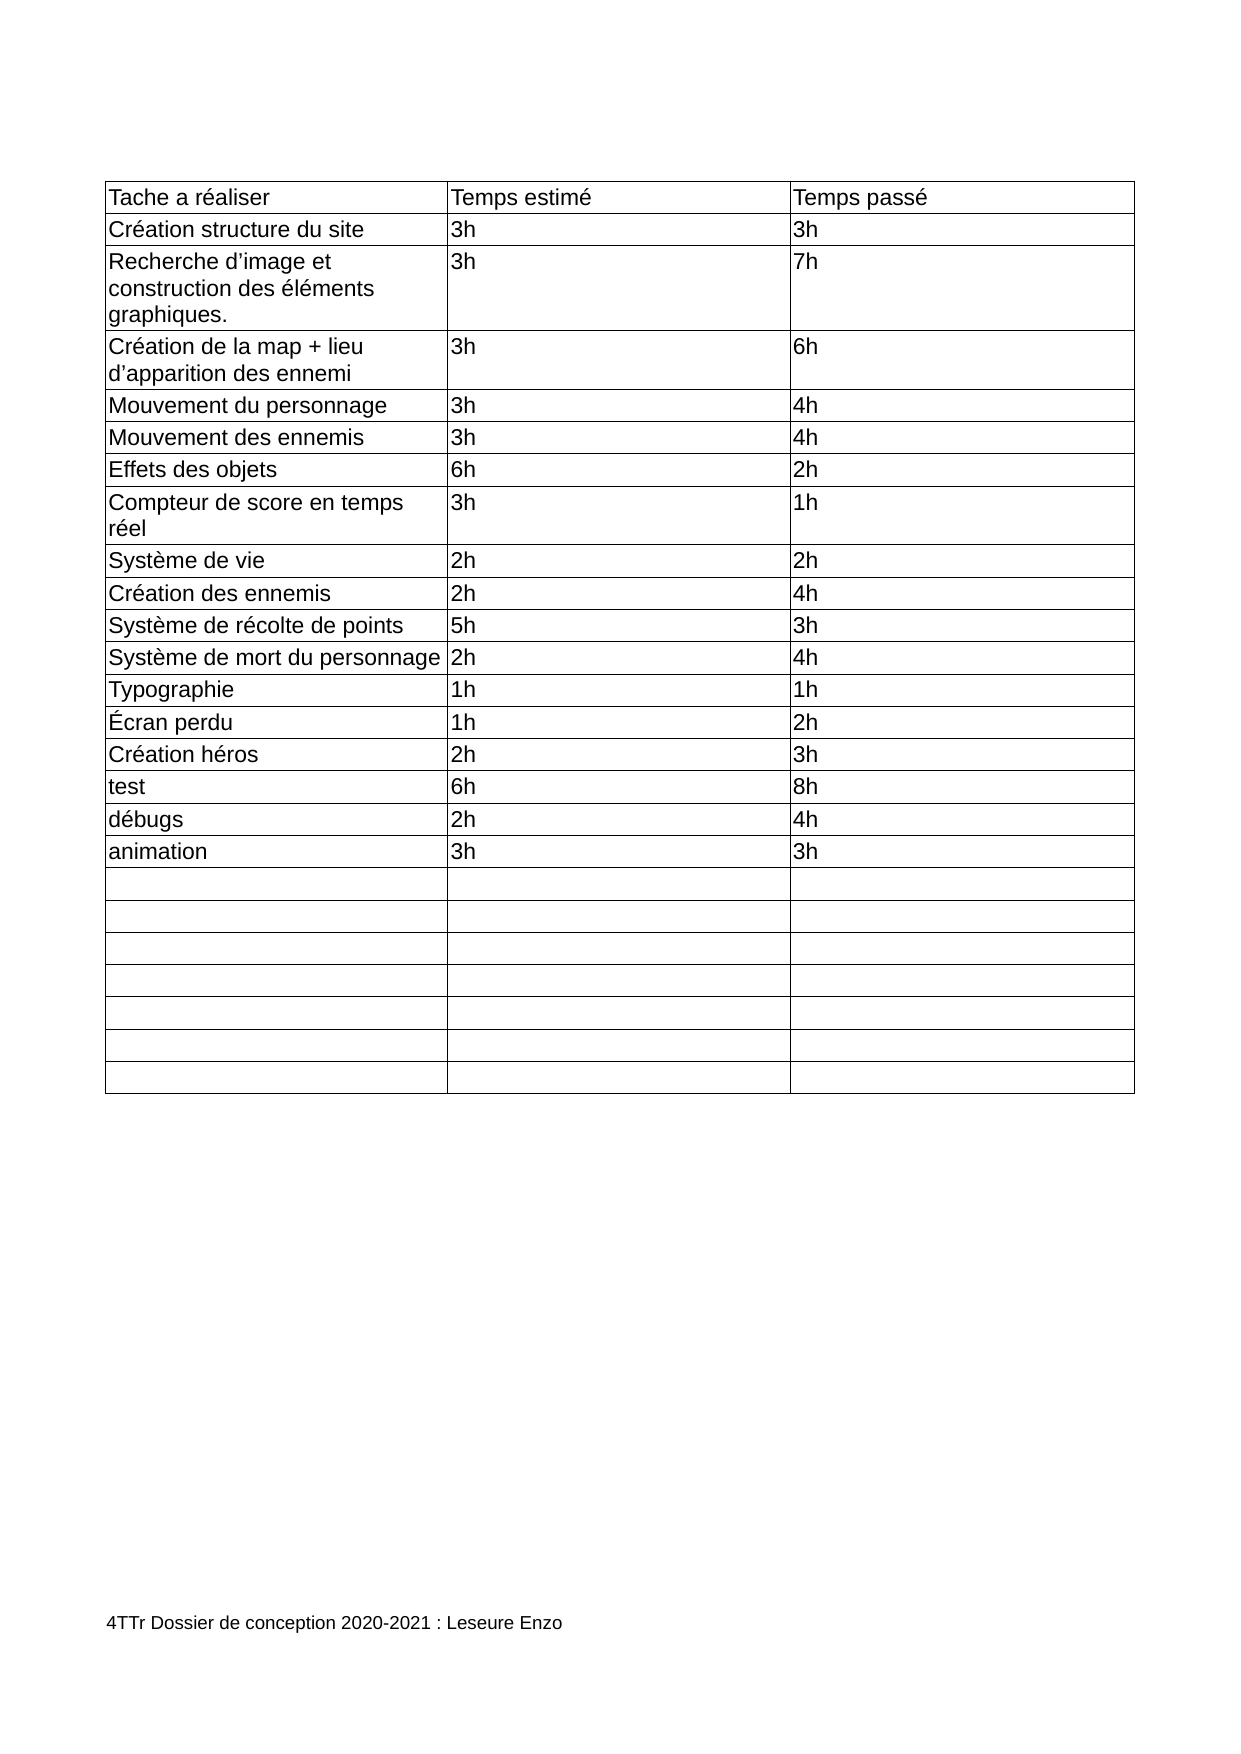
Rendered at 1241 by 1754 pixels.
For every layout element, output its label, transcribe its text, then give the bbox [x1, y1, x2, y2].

table_cell Système de vie [106, 545, 447, 577]
table_cell 4h [791, 390, 1134, 421]
table_cell [106, 901, 447, 932]
table_header Temps estimé [448, 182, 790, 213]
table_cell [106, 1062, 447, 1093]
table_cell 6h [448, 771, 790, 803]
table_cell débugs [106, 804, 447, 835]
table_cell [791, 965, 1134, 996]
table_cell [791, 868, 1134, 899]
table_cell [448, 997, 790, 1029]
table_cell 3h [448, 422, 790, 453]
table_cell 2h [448, 739, 790, 770]
table_cell 1h [791, 487, 1134, 544]
table_cell Création de la map + lieu d’apparition des ennemi [106, 331, 447, 389]
table_cell 1h [791, 675, 1134, 706]
table_cell [106, 1030, 447, 1061]
table_cell 2h [791, 707, 1134, 738]
table_cell 4h [791, 422, 1134, 453]
table_cell Écran perdu [106, 707, 447, 738]
table_cell [791, 901, 1134, 932]
table_cell 3h [791, 610, 1134, 641]
table_cell 3h [448, 390, 790, 421]
table_cell Effets des objets [106, 454, 447, 486]
table_cell [448, 1030, 790, 1061]
table_cell 4h [791, 642, 1134, 673]
table_cell Compteur de score en temps réel [106, 487, 447, 544]
table_cell 4h [791, 804, 1134, 835]
table_cell [106, 997, 447, 1029]
table_cell 2h [448, 642, 790, 673]
table_cell 3h [448, 836, 790, 867]
table_cell [106, 868, 447, 899]
table_cell Système de mort du personnage [106, 642, 447, 673]
table_cell Typographie [106, 675, 447, 706]
table_cell 6h [448, 454, 790, 486]
table_cell animation [106, 836, 447, 867]
table_cell [791, 1062, 1134, 1093]
table_cell 6h [791, 331, 1134, 389]
table_cell [448, 1062, 790, 1093]
table_cell [448, 901, 790, 932]
table_cell 2h [791, 545, 1134, 577]
table_cell [448, 868, 790, 899]
table_cell Création des ennemis [106, 578, 447, 609]
table_cell [791, 933, 1134, 964]
table_cell 5h [448, 610, 790, 641]
table_cell 3h [791, 739, 1134, 770]
table_cell [106, 933, 447, 964]
table_cell 3h [448, 487, 790, 544]
table_cell 4h [791, 578, 1134, 609]
table_cell [791, 997, 1134, 1029]
table_cell 7h [791, 246, 1134, 330]
table_cell Mouvement des ennemis [106, 422, 447, 453]
table_cell [448, 933, 790, 964]
table_cell 1h [448, 707, 790, 738]
table_cell Mouvement du personnage [106, 390, 447, 421]
table_cell 3h [448, 214, 790, 245]
table_cell 2h [448, 804, 790, 835]
table_cell 8h [791, 771, 1134, 803]
table_cell 2h [448, 578, 790, 609]
table_cell 3h [448, 331, 790, 389]
table_cell 3h [791, 836, 1134, 867]
table_cell 2h [448, 545, 790, 577]
table_cell 3h [448, 246, 790, 330]
table_cell Système de récolte de points [106, 610, 447, 641]
table_header Temps passé [791, 182, 1134, 213]
table_cell [448, 965, 790, 996]
table_cell Création structure du site [106, 214, 447, 245]
table_cell 3h [791, 214, 1134, 245]
table_cell [106, 965, 447, 996]
table_cell [791, 1030, 1134, 1061]
table_cell Recherche d’image et construction des éléments graphiques. [106, 246, 447, 330]
table_header Tache a réaliser [106, 182, 447, 213]
table_cell 2h [791, 454, 1134, 486]
table_cell Création héros [106, 739, 447, 770]
table_cell test [106, 771, 447, 803]
table_cell 1h [448, 675, 790, 706]
